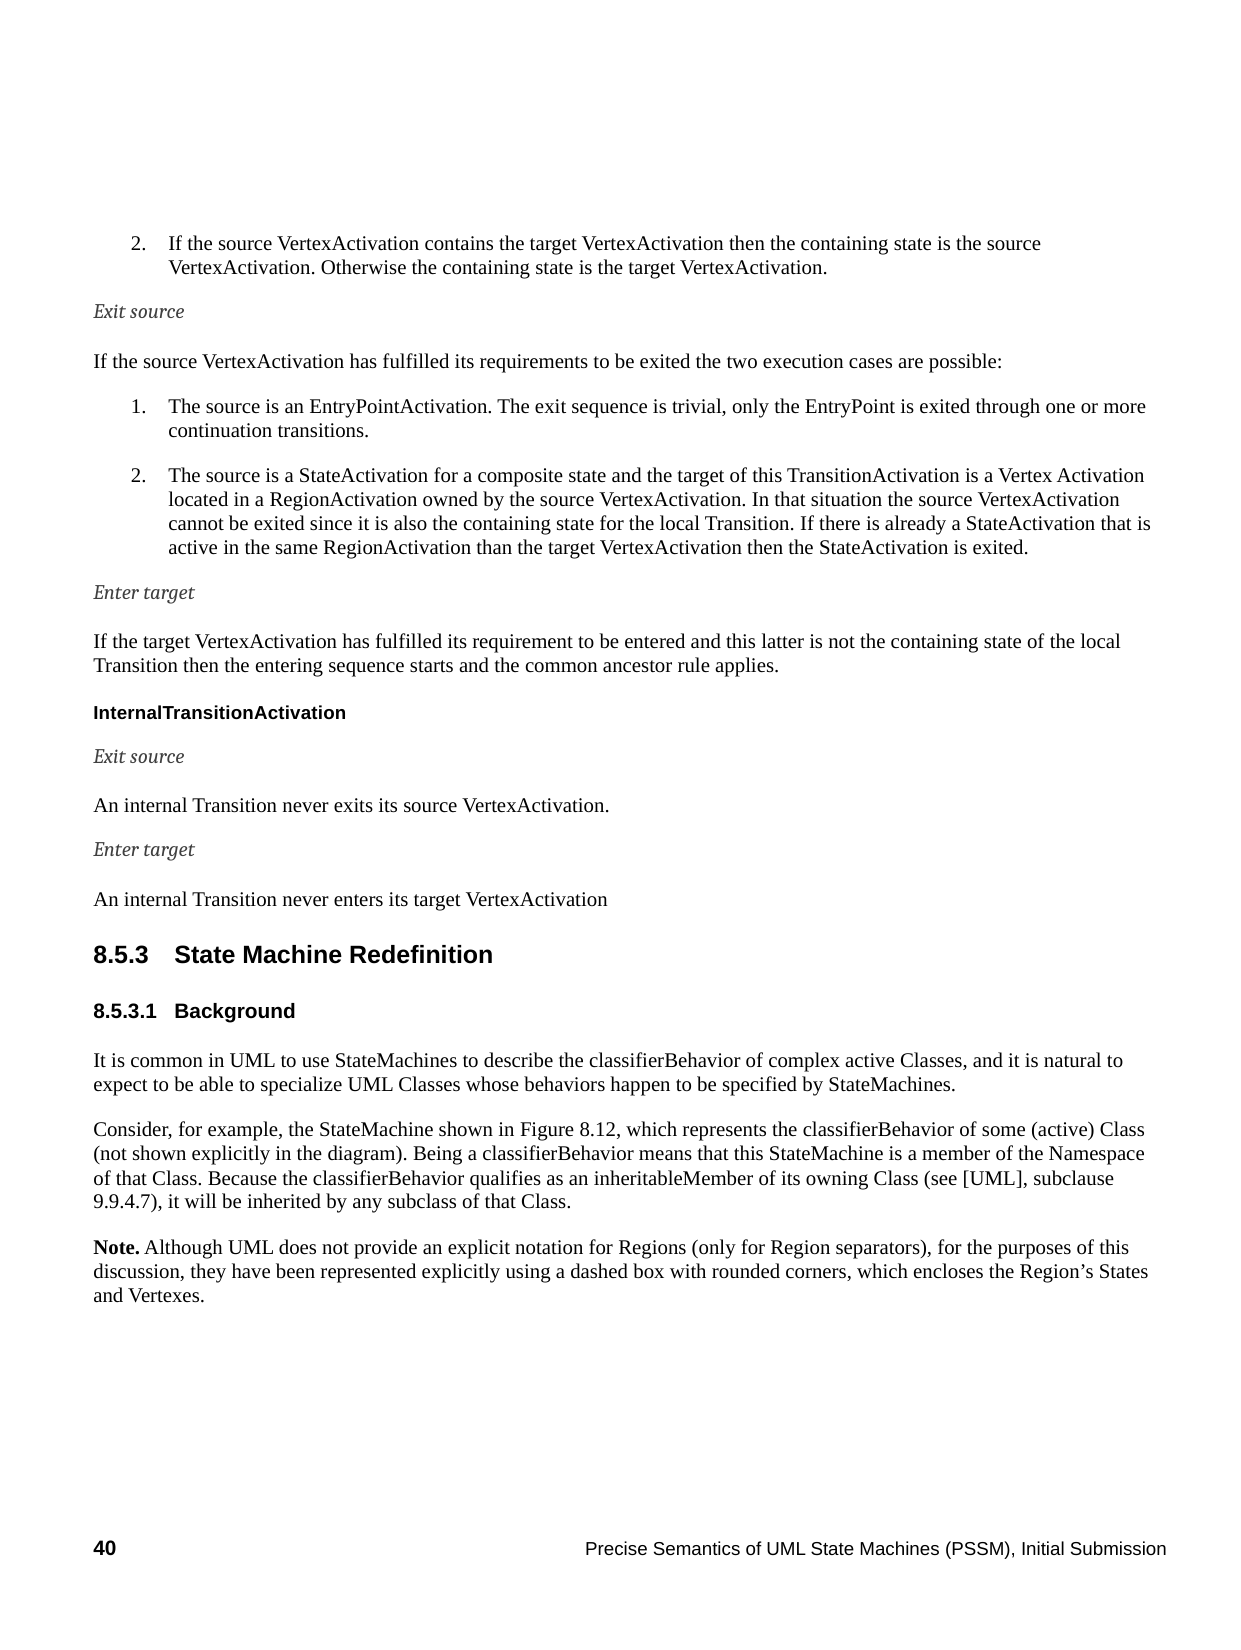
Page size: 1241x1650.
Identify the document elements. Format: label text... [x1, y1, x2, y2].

text If the target VertexActivation has fulfilled its requirement to be entered and this latter is not the containing state of the local Transition then the entering sequence starts and the common ancestor rule applies. [93, 629, 1164, 677]
text Note. Although UML does not provide an explicit notation for Regions (only for Region separators), for the purposes of this discussion, they have been represented explicitly using a dashed box with rounded corners, which encloses the Region’s States and Vertexes. [93, 1234, 1164, 1307]
subtitle Exit source [93, 744, 1164, 768]
subtitle Enter target [93, 838, 1164, 862]
text Consider, for example, the StateMachine shown in Figure 8.12, which represents the classifierBehavior of some (active) Class (not shown explicitly in the diagram). Being a classifierBehavior means that this StateMachine is a member of the Namespace of that Class. Because the classifierBehavior qualifies as an inheritableMember of its owning Class (see [UML], subclause 9.9.4.7), it will be inherited by any subclass of that Class. [93, 1117, 1164, 1213]
text An internal Transition never exits its source VertexActivation. [93, 793, 1164, 817]
subtitle State Machine Redefinition [93, 940, 1164, 969]
subtitle Exit source [93, 300, 1164, 324]
list If the source VertexActivation contains the target VertexActivation then the containing state is the source VertexActivation. Otherwise the containing state is the target VertexActivation. [131, 231, 1164, 279]
subtitle InternalTransitionActivation [93, 702, 1164, 723]
list The source is a StateActivation for a composite state and the target of this TransitionActivation is a Vertex Activation located in a RegionActivation owned by the source VertexActivation. In that situation the source VertexActivation cannot be exited since it is also the containing state for the local Transition. If there is already a StateActivation that is active in the same RegionActivation than the target VertexActivation then the StateActivation is exited. [131, 463, 1164, 559]
subtitle Background [93, 998, 1164, 1023]
text An internal Transition never enters its target VertexActivation [93, 887, 1164, 911]
list The source is an EntryPointActivation. The exit sequence is trivial, only the EntryPoint is exited through one or more continuation transitions. [131, 394, 1164, 442]
text It is common in UML to use StateMachines to describe the classifierBehavior of complex active Classes, and it is natural to expect to be able to specialize UML Classes whose behaviors happen to be specified by StateMachines. [93, 1048, 1164, 1096]
text If the source VertexActivation has fulfilled its requirements to be exited the two execution cases are possible: [93, 349, 1164, 373]
subtitle Enter target [93, 580, 1164, 604]
